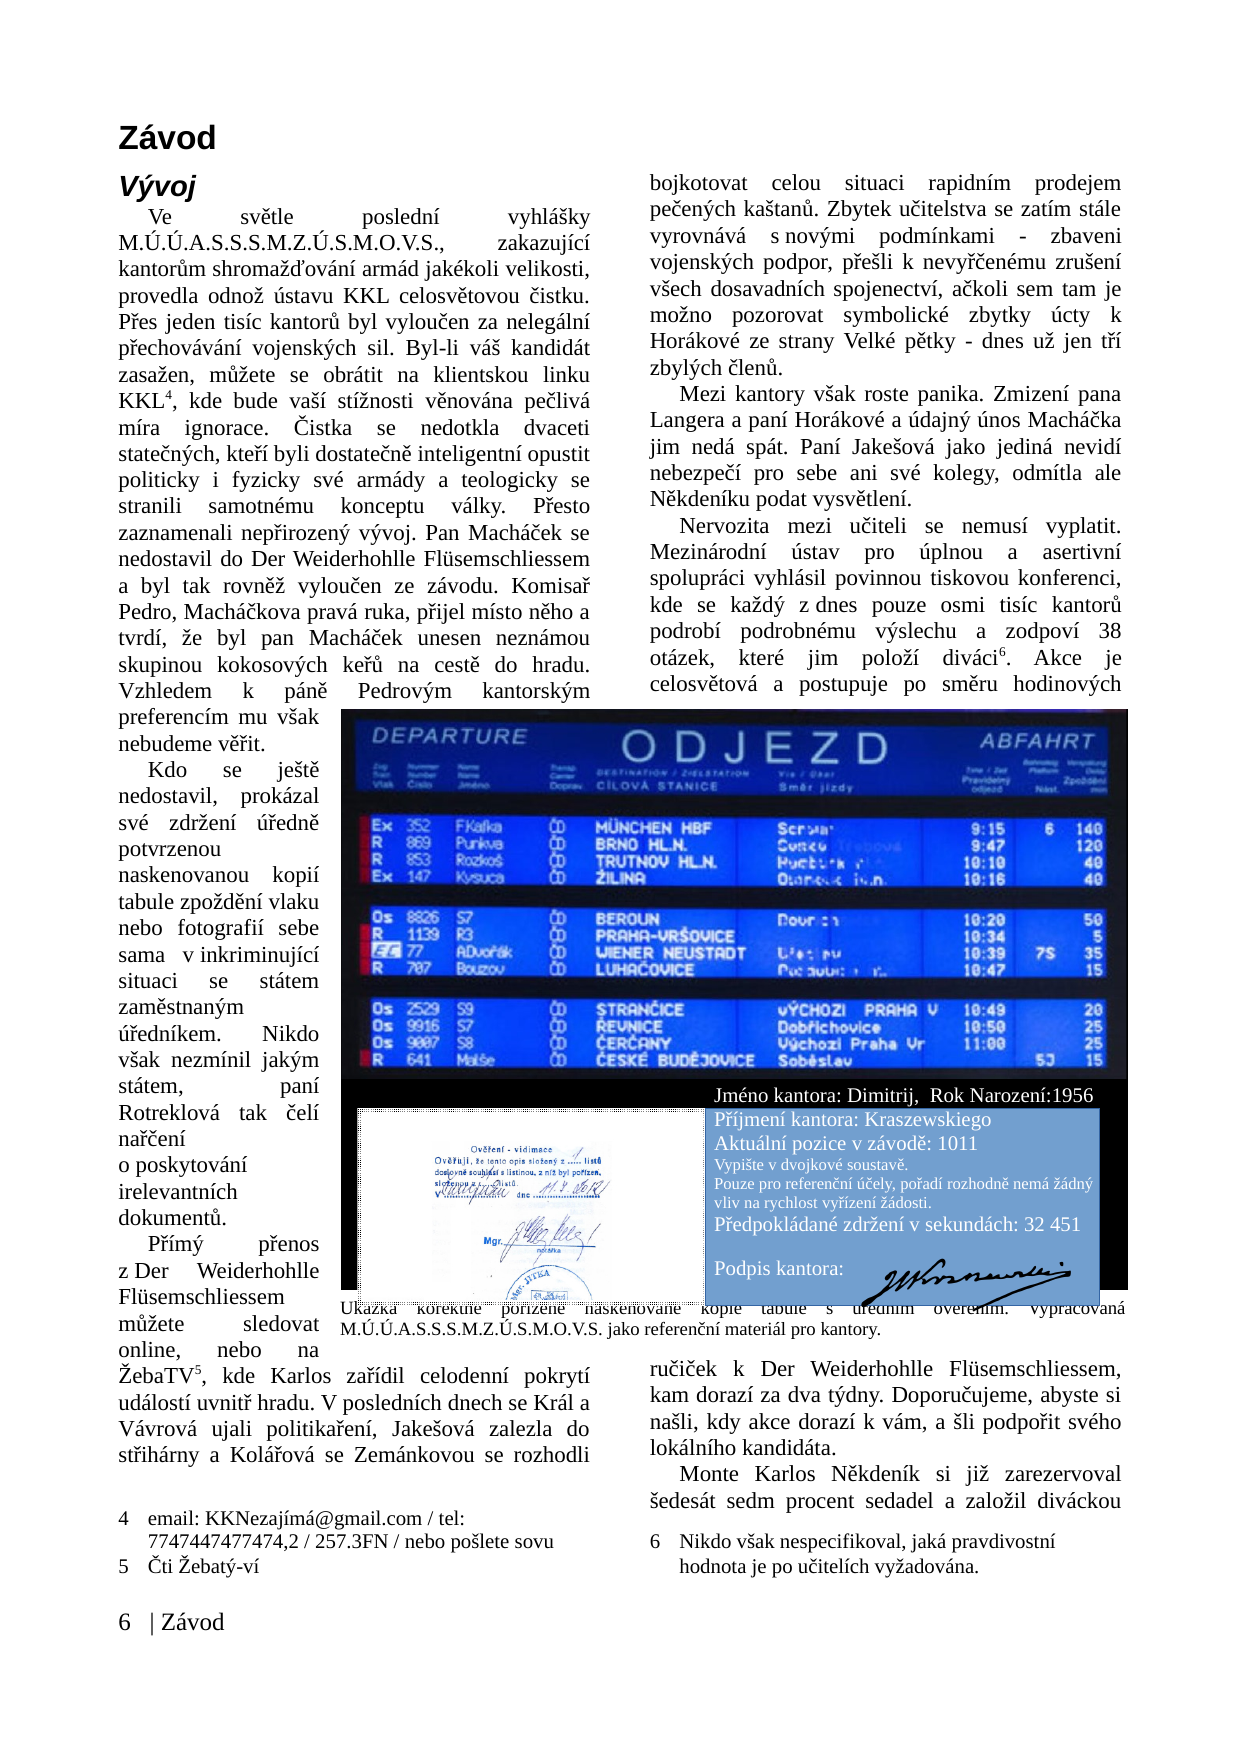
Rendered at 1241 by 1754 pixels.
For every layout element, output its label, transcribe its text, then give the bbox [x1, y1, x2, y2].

text Nikdo však nespecifikoval, jaká pravdivostní hodnota je po učitelích vyžadována. [649, 1529, 1122, 1578]
text Čti Žebatý-ví [118, 1553, 591, 1578]
text Přímý přenos z Der Weiderhohlle Flüsemschliessem můžete sledovat online, nebo na ŽebaTV, kde Karlos zařídil celodenní pokrytí událostí uvnitř hradu. V posledních dnech se Král a Vávrová ujali politikaření, Jakešová zalezla do střihárny a Kolářová se Zemánkovou se rozhodli bojkotovat celou situaci rapidním prodejem pečených kaštanů. Zbytek učitelstva se zatím stále vyrovnává s novými podmínkami - zbaveni vojenských podpor, přešli k nevyřčenému zrušení všech dosavadních spojenectví, ačkoli sem tam je možno pozorovat symbolické zbytky úcty k Horákové ze strany Velké pětky - dnes už jen tří zbylých členů. [118, 1231, 591, 1468]
subtitle Závod [118, 118, 1122, 157]
text Přímý přenos z Der Weiderhohlle Flüsemschliessem můžete sledovat online, nebo na ŽebaTV, kde Karlos zařídil celodenní pokrytí událostí uvnitř hradu. V posledních dnech se Král a Vávrová ujali politikaření, Jakešová zalezla do střihárny a Kolářová se Zemánkovou se rozhodli bojkotovat celou situaci rapidním prodejem pečených kaštanů. Zbytek učitelstva se zatím stále vyrovnává s novými podmínkami - zbaveni vojenských podpor, přešli k nevyřčenému zrušení všech dosavadních spojenectví, ačkoli sem tam je možno pozorovat symbolické zbytky úcty k Horákové ze strany Velké pětky - dnes už jen tří zbylých členů. [649, 169, 1122, 380]
subtitle Vývoj [118, 169, 591, 203]
text Kdo se ještě nedostavil, prokázal své zdržení úředně potvrzenou naskenovanou kopií tabule zpoždění vlaku nebo fotografií sebe sama v inkriminující situaci se státem zaměstnaným úředníkem. Nikdo však nezmínil jakým státem, paní Rotreklová tak čelí nařčení o poskytování irelevantních dokumentů. [118, 756, 319, 1231]
text Nervozita mezi učiteli se nemusí vyplatit. Mezinárodní ústav pro úplnou a asertivní spolupráci vyhlásil povinnou tiskovou konferenci, kde se každý z dnes pouze osmi tisíc kantorů podrobí podrobnému výslechu a zodpoví 38 otázek, které jim položí diváci. Akce je celosvětová a postupuje po směru hodinových [649, 512, 1122, 709]
picture [845, 1246, 1087, 1324]
text email: KKNezajímá@gmail.com / tel: 7747447477474,2 / 257.3FN / nebo pošlete sovu [118, 1505, 591, 1553]
text Ve světle poslední vyhlášky M.Ú.Ú.A.S.S.S.M.Z.Ú.S.M.O.V.S., zakazující kantorům shromažďování armád jakékoli velikosti, provedla odnož ústavu KKL celosvětovou čistku. Přes jeden tisíc kantorů byl vyloučen za nelegální přechovávání vojenských sil. Byl-li váš kandidát zasažen, můžete se obrátit na klientskou linku KKL, kde bude vaší stížnosti věnována pečlivá míra ignorace. Čistka se nedotkla dvaceti statečných, kteří byli dostatečně inteligentní opustit politicky i fyzicky své armády a teologicky se stranili samotnému konceptu války. Přesto zaznamenali nepřirozený vývoj. Pan Macháček se nedostavil do Der Weiderhohlle Flüsemschliessem a byl tak rovněž vyloučen ze závodu. Komisař Pedro, Macháčkova pravá ruka, přijel místo něho a tvrdí, že byl pan Macháček unesen neznámou skupinou kokosových keřů na cestě do hradu. Vzhledem k páně Pedrovým kantorským preferencím mu však nebudeme věřit. [118, 203, 591, 756]
picture [357, 1108, 705, 1306]
text Mezi kantory však roste panika. Zmizení pana Langera a paní Horákové a údajný únos Macháčka jim nedá spát. Paní Jakešová jako jediná nevidí nebezpečí pro sebe ani své kolegy, odmítla ale Někdeníku podat vysvětlení. [649, 380, 1122, 512]
picture [341, 709, 1127, 1079]
text ručiček k Der Weiderhohlle Flüsemschliessem, kam dorazí za dva týdny. Doporučujeme, abyste si našli, kdy akce dorazí k vám, a šli podpořit svého lokálního kandidáta. [649, 1340, 1122, 1461]
text Monte Karlos Někdeník si již zarezervoval šedesát sedm procent sedadel a založil diváckou [649, 1461, 1122, 1513]
